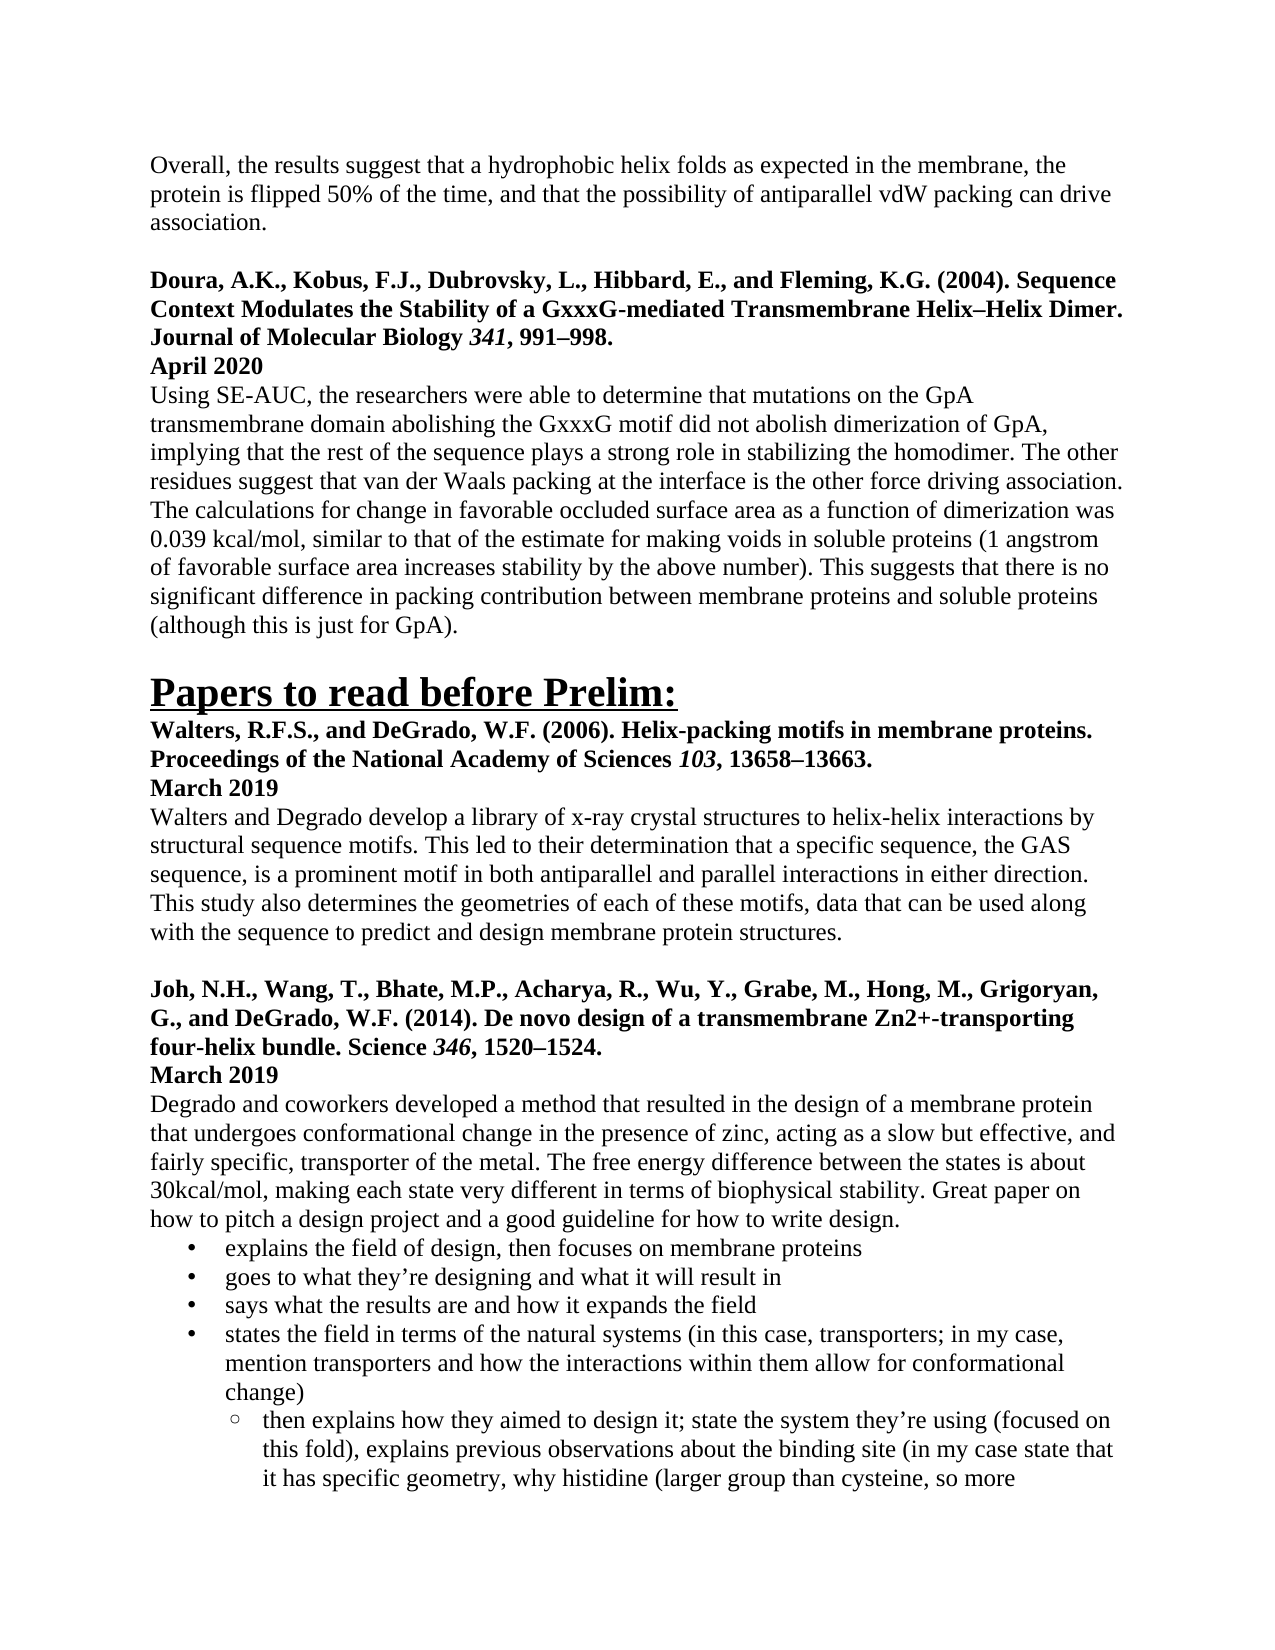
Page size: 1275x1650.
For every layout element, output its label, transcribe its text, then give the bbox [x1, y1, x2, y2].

list then explains how they aimed to design it; state the system they’re using (focused on this fold), explains previous observations about the binding site (in my case state that it has specific geometry, why histidine (larger group than cysteine, so more [225, 1405, 1125, 1492]
text April 2020 [150, 351, 1125, 380]
list states the field in terms of the natural systems (in this case, transporters; in my case, mention transporters and how the interactions within them allow for conformational change) [187, 1319, 1125, 1405]
text Degrado and coworkers developed a method that resulted in the design of a membrane protein that undergoes conformational change in the presence of zinc, acting as a slow but effective, and fairly specific, transporter of the metal. The free energy difference between the states is about 30kcal/mol, making each state very different in terms of biophysical stability. Great paper on how to pitch a design project and a good guideline for how to write design. [150, 1089, 1125, 1233]
list goes to what they’re designing and what it will result in [187, 1262, 1125, 1290]
text Walters and Degrado develop a library of x-ray crystal structures to helix-helix interactions by structural sequence motifs. This led to their determination that a specific sequence, the GAS sequence, is a prominent motif in both antiparallel and parallel interactions in either direction. This study also determines the geometries of each of these motifs, data that can be used along with the sequence to predict and design membrane protein structures. [150, 802, 1125, 945]
text Using SE-AUC, the researchers were able to determine that mutations on the GpA transmembrane domain abolishing the GxxxG motif did not abolish dimerization of GpA, implying that the rest of the sequence plays a strong role in stabilizing the homodimer. The other residues suggest that van der Waals packing at the interface is the other force driving association. The calculations for change in favorable occluded surface area as a function of dimerization was 0.039 kcal/mol, similar to that of the estimate for making voids in soluble proteins (1 angstrom of favorable surface area increases stability by the above number). This suggests that there is no significant difference in packing contribution between membrane proteins and soluble proteins (although this is just for GpA). [150, 380, 1125, 639]
text Doura, A.K., Kobus, F.J., Dubrovsky, L., Hibbard, E., and Fleming, K.G. (2004). Sequence Context Modulates the Stability of a GxxxG-mediated Transmembrane Helix–Helix Dimer. Journal of Molecular Biology 341, 991–998. [150, 265, 1125, 351]
text March 2019 [150, 773, 1125, 802]
text March 2019 [150, 1060, 1125, 1089]
text Papers to read before Prelim: [150, 667, 1125, 715]
list says what the results are and how it expands the field [187, 1290, 1125, 1319]
text Joh, N.H., Wang, T., Bhate, M.P., Acharya, R., Wu, Y., Grabe, M., Hong, M., Grigoryan, G., and DeGrado, W.F. (2014). De novo design of a transmembrane Zn2+-transporting four-helix bundle. Science 346, 1520–1524. [150, 974, 1125, 1060]
text Overall, the results suggest that a hydrophobic helix folds as expected in the membrane, the protein is flipped 50% of the time, and that the possibility of antiparallel vdW packing can drive association. [150, 150, 1125, 236]
list explains the field of design, then focuses on membrane proteins [187, 1233, 1125, 1262]
text Walters, R.F.S., and DeGrado, W.F. (2006). Helix-packing motifs in membrane proteins. Proceedings of the National Academy of Sciences 103, 13658–13663. [150, 715, 1125, 773]
